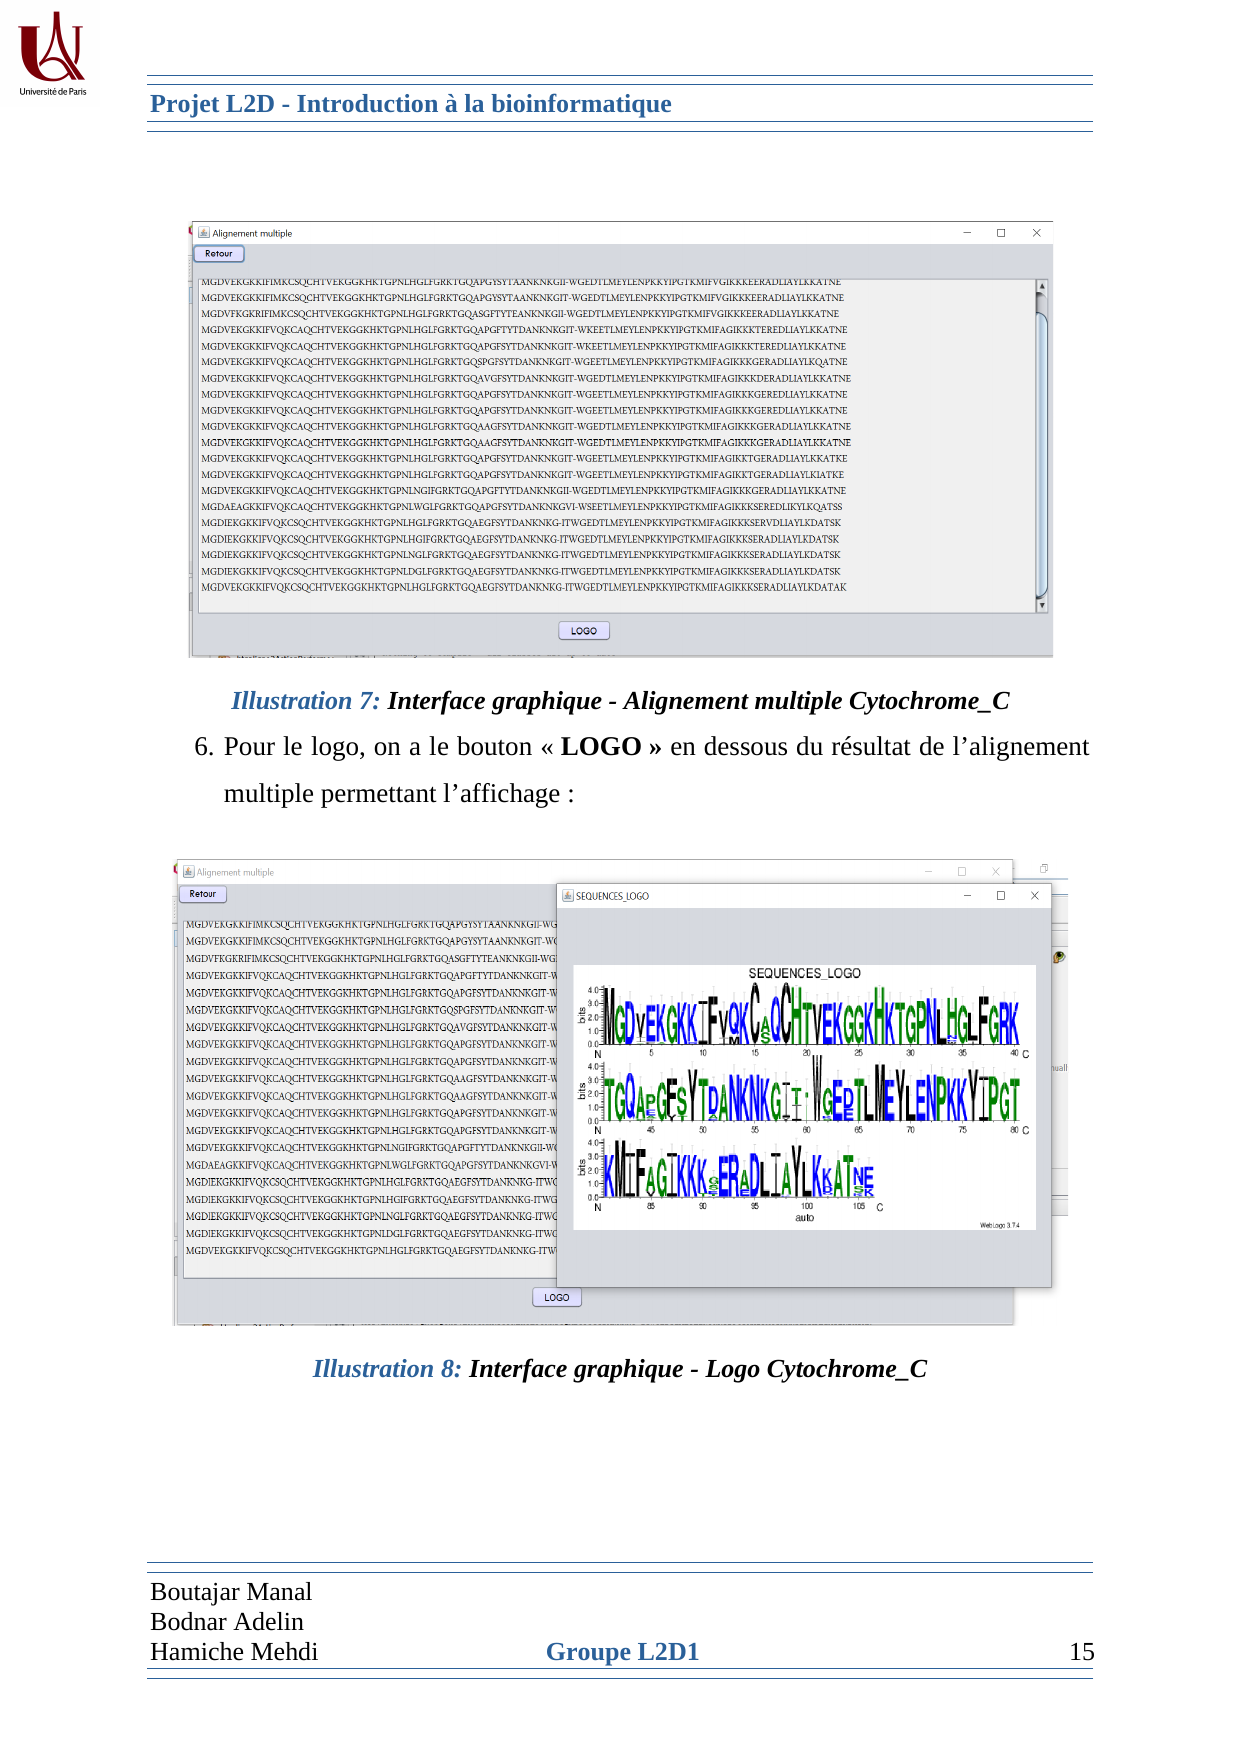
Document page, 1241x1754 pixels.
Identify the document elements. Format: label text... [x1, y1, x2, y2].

picture [172, 859, 1069, 1326]
picture [187, 221, 1054, 658]
list Illustration 8: Interface graphique - Logo Cytochrome_C [172, 1326, 1068, 1383]
list [172, 847, 1068, 859]
list Illustration 7: Interface graphique - Alignement multiple Cytochrome_C [188, 658, 1053, 715]
list Pour le logo, on a le bouton « LOGO » en dessous du résultat de l’alignement multiple permettant l’affichage : [188, 178, 1090, 808]
picture [0, 0, 101, 107]
